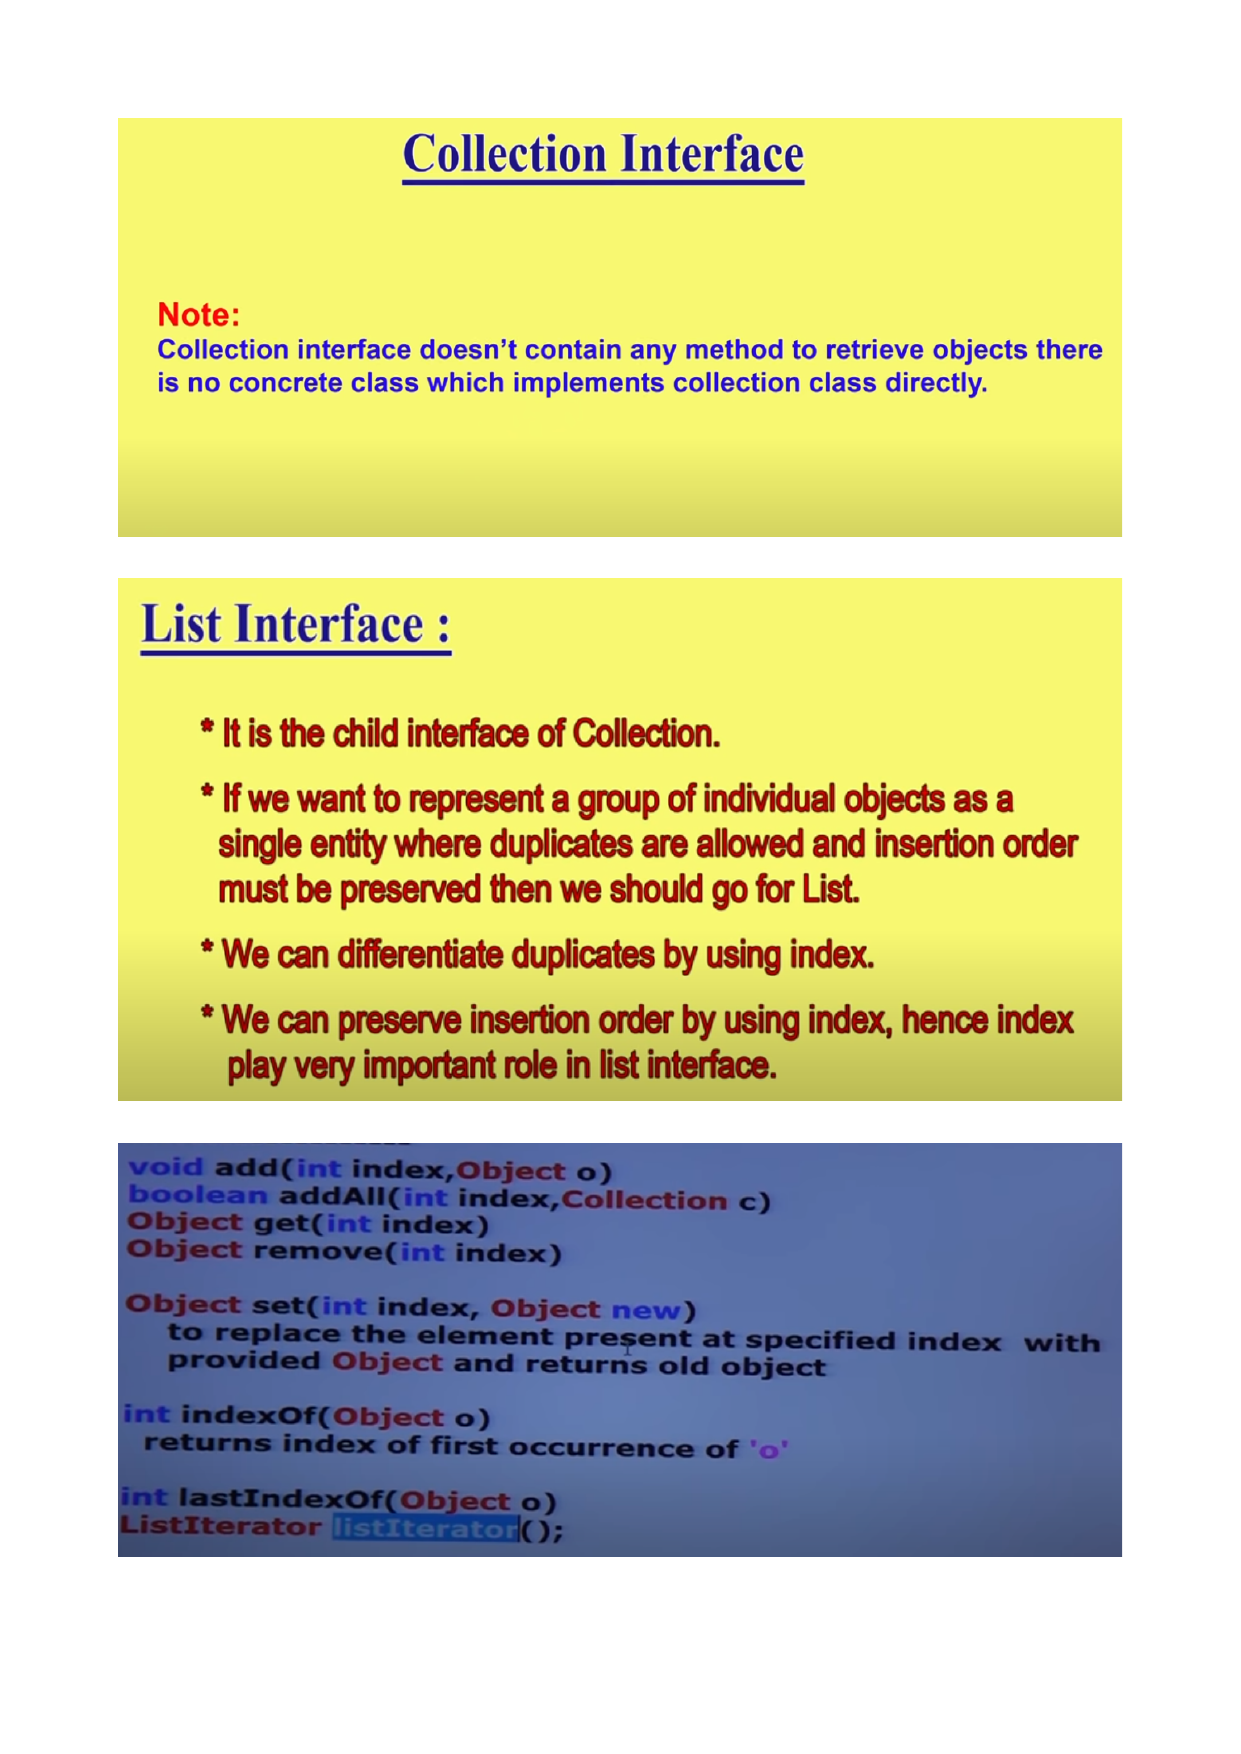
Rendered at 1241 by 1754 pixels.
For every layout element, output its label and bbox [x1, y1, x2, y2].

picture [118, 118, 1123, 537]
picture [118, 1143, 1123, 1557]
picture [118, 578, 1123, 1101]
